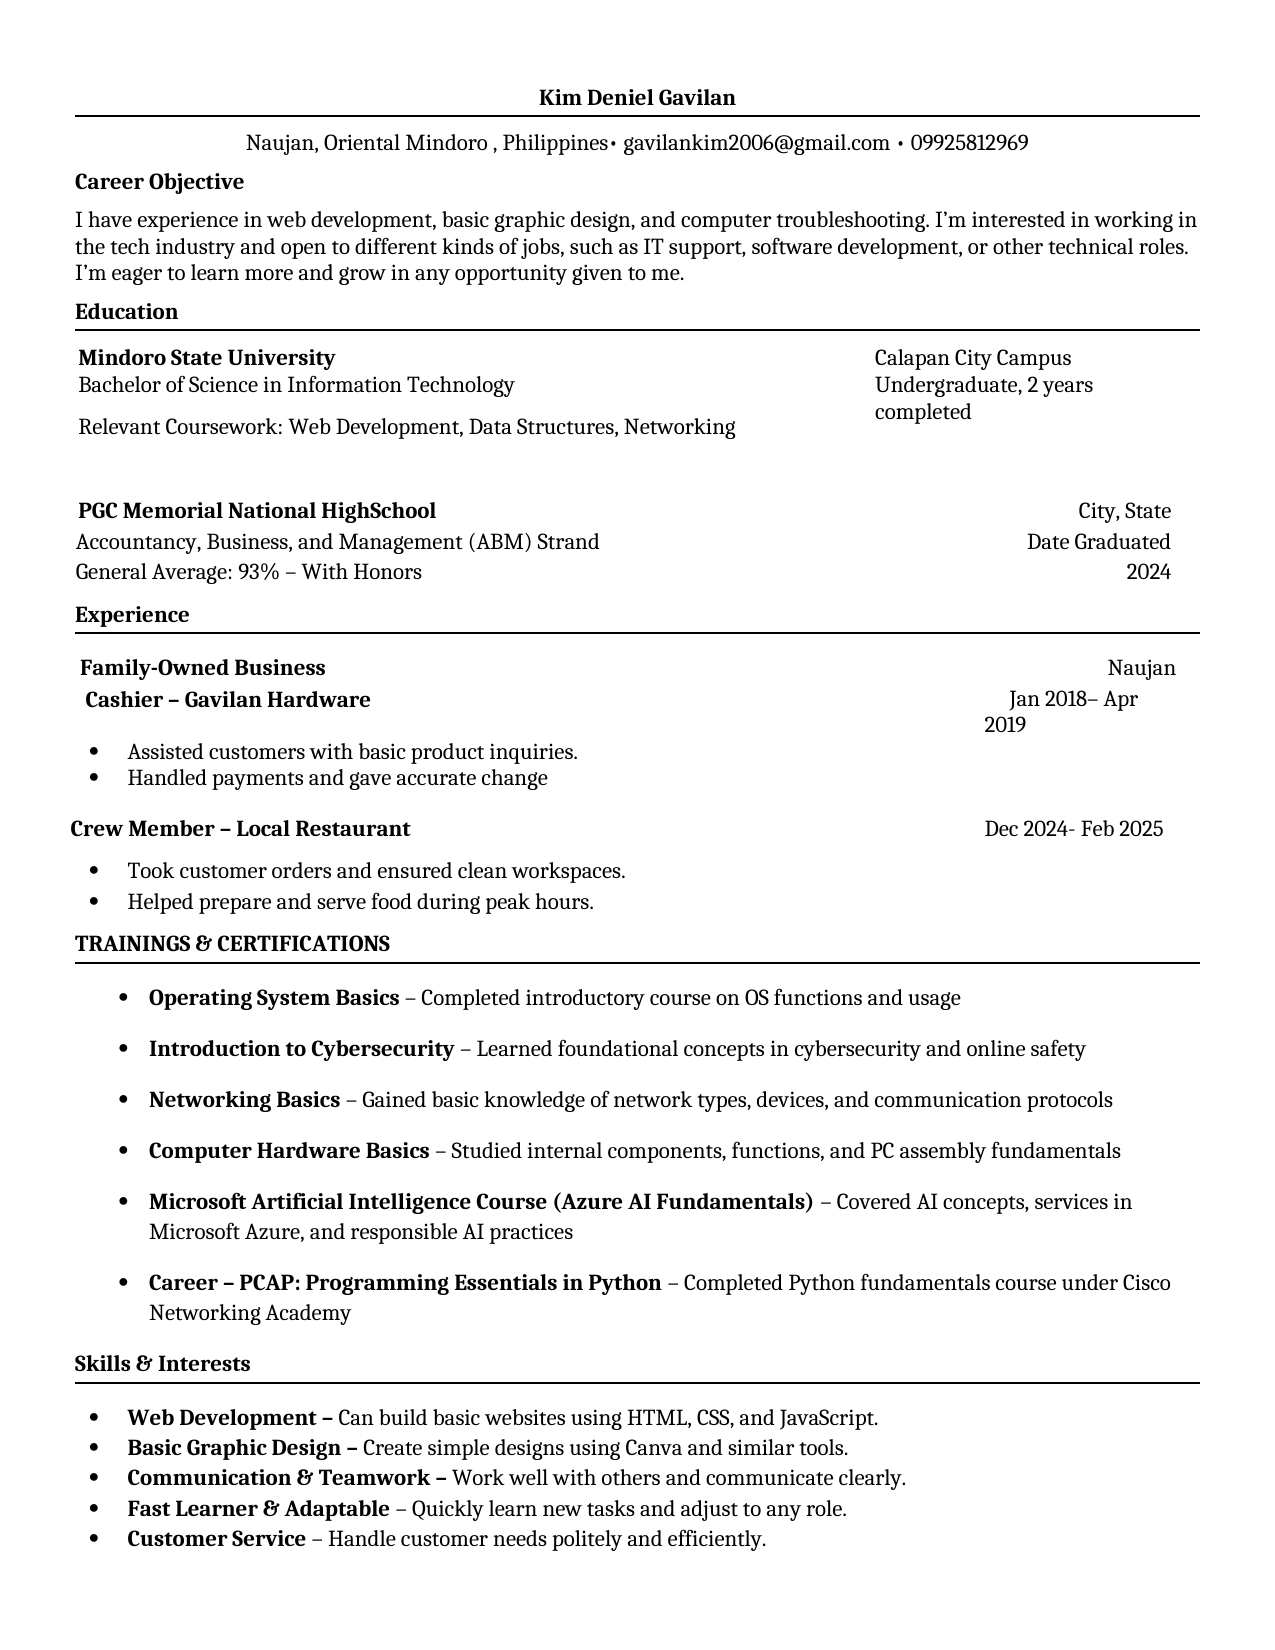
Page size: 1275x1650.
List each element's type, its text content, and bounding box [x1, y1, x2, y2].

table_header Family-Owned Business [56, 655, 898, 685]
list Introduction to Cybersecurity – Learned foundational concepts in cybersecurity and online safety [119, 1036, 1200, 1062]
table_header Naujan [898, 655, 1187, 685]
table_header Calapan City Campus [851, 344, 1179, 371]
subtitle TRAININGS & CERTIFICATIONS [75, 931, 1200, 962]
table_cell Accountancy, Business, and Management (ABM) Strand General Average: 93% – With Honors [54, 529, 984, 589]
subtitle Experience [75, 601, 1200, 632]
list Took customer orders and ensured clean workspaces. [90, 858, 1200, 884]
subtitle Skills & Interests [75, 1351, 1200, 1382]
table_cell Jan 2018– Apr 2019 [898, 685, 1187, 738]
list Fast Learner & Adaptable – Quickly learn new tasks and adjust to any role. [90, 1495, 1200, 1522]
table_header Dec 2024- Feb 2025 [898, 816, 1187, 846]
text Career Objective [75, 168, 1200, 195]
table_header City, State [984, 498, 1182, 528]
table_header Mindoro State University [54, 344, 851, 371]
text I have experience in web development, basic graphic design, and computer troubleshooting. I’m interested in working in the tech industry and open to different kinds of jobs, such as IT support, software development, or other technical roles. I’m eager to learn more and grow in any opportunity given to me. [75, 207, 1200, 286]
list Communication & Teamwork – Work well with others and communicate clearly. [90, 1465, 1200, 1491]
list Helped prepare and serve food during peak hours. [90, 888, 1089, 915]
table_cell Bachelor of Science in Information Technology Relevant Coursework: Web Development, Data Structures, Networking [54, 371, 851, 455]
table_cell Date Graduated 2024 [984, 529, 1182, 589]
list Web Development – Can build basic websites using HTML, CSS, and JavaScript. [90, 1405, 1200, 1431]
table_cell Cashier – Gavilan Hardware [56, 685, 898, 738]
table_cell Undergraduate, 2 years completed [851, 371, 1179, 455]
list Networking Basics – Gained basic knowledge of network types, devices, and communication protocols [119, 1087, 1200, 1113]
subtitle Kim Deniel Gavilan [75, 84, 1200, 115]
list Basic Graphic Design – Create simple designs using Canva and similar tools. [90, 1435, 1200, 1461]
list Computer Hardware Basics – Studied internal components, functions, and PC assembly fundamentals [119, 1138, 1200, 1164]
table_header PGC Memorial National HighSchool [54, 498, 984, 528]
subtitle Education [75, 299, 1200, 329]
table_header Crew Member – Local Restaurant [59, 816, 898, 846]
list Operating System Basics – Completed introductory course on OS functions and usage [119, 984, 1200, 1011]
text Naujan, Oriental Mindoro , Philippines• gavilankim2006@gmail.com • 09925812969 [75, 129, 1200, 156]
list Microsoft Artificial Intelligence Course (Azure AI Fundamentals) – Covered AI concepts, services in Microsoft Azure, and responsible AI practices [119, 1189, 1200, 1245]
list Career – PCAP: Programming Essentials in Python – Completed Python fundamentals course under Cisco Networking Academy [119, 1270, 1200, 1327]
list Handled payments and gave accurate change [90, 764, 1200, 791]
list Assisted customers with basic product inquiries. [90, 738, 1200, 764]
list Customer Service – Handle customer needs politely and efficiently. [90, 1526, 1200, 1552]
